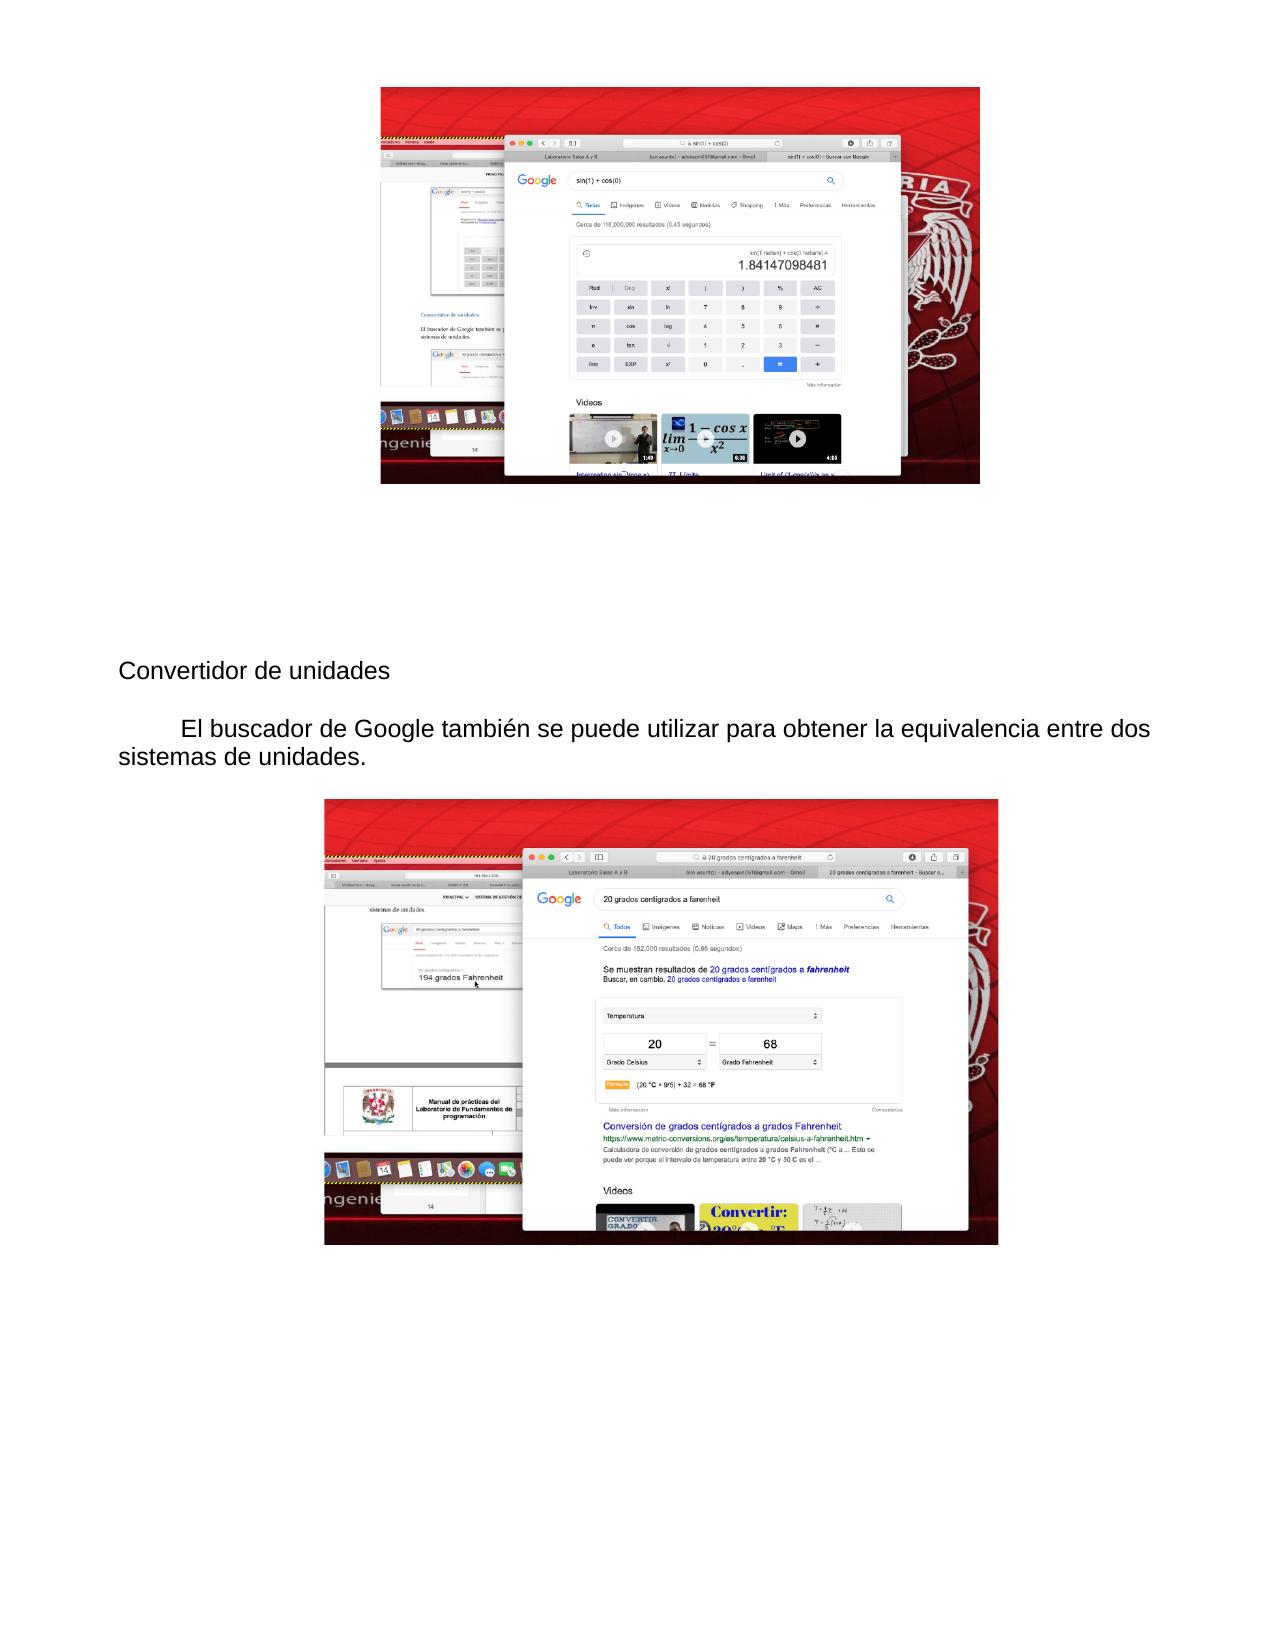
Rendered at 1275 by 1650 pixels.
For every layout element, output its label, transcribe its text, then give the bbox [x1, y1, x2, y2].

text Convertidor de unidades [118, 656, 1205, 685]
text El buscador de Google también se puede utilizar para obtener la equivalencia entre dos sistemas de unidades. [118, 713, 1205, 771]
